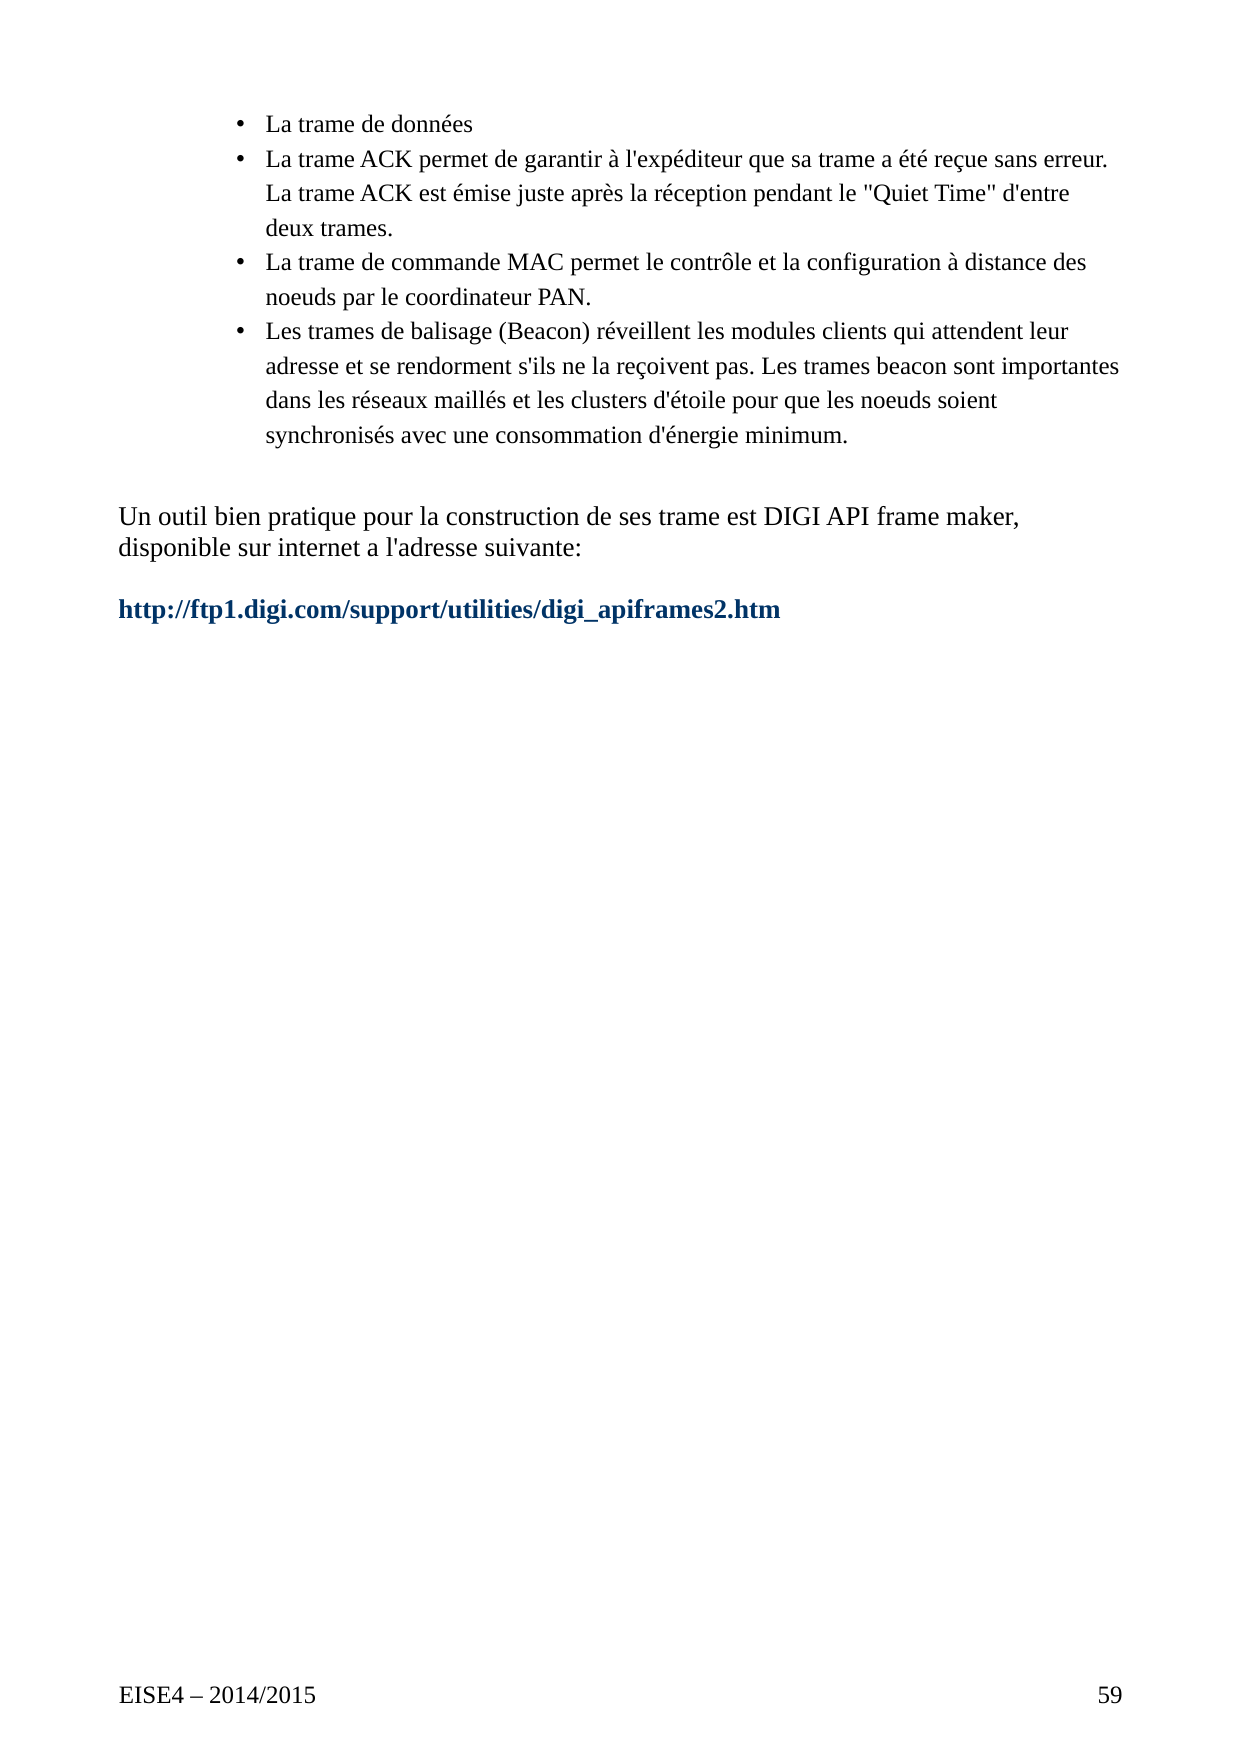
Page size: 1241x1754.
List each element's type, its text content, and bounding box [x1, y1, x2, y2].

list La trame ACK permet de garantir à l'expéditeur que sa trame a été reçue sans erreur. La trame ACK est émise juste après la réception pendant le "Quiet Time" d'entre deux trames. [236, 144, 1122, 242]
list La trame de données [236, 109, 1122, 138]
list La trame de commande MAC permet le contrôle et la configuration à distance des noeuds par le coordinateur PAN. [236, 247, 1122, 311]
list Les trames de balisage (Beacon) réveillent les modules clients qui attendent leur adresse et se rendorment s'ils ne la reçoivent pas. Les trames beacon sont importantes dans les réseaux maillés et les clusters d'étoile pour que les noeuds soient synchronisés avec une consommation d'énergie minimum. [236, 316, 1122, 448]
text http://ftp1.digi.com/support/utilities/digi_apiframes2.htm [118, 593, 1122, 624]
text Un outil bien pratique pour la construction de ses trame est DIGI API frame maker, disponible sur internet a l'adresse suivante: [118, 500, 1122, 562]
